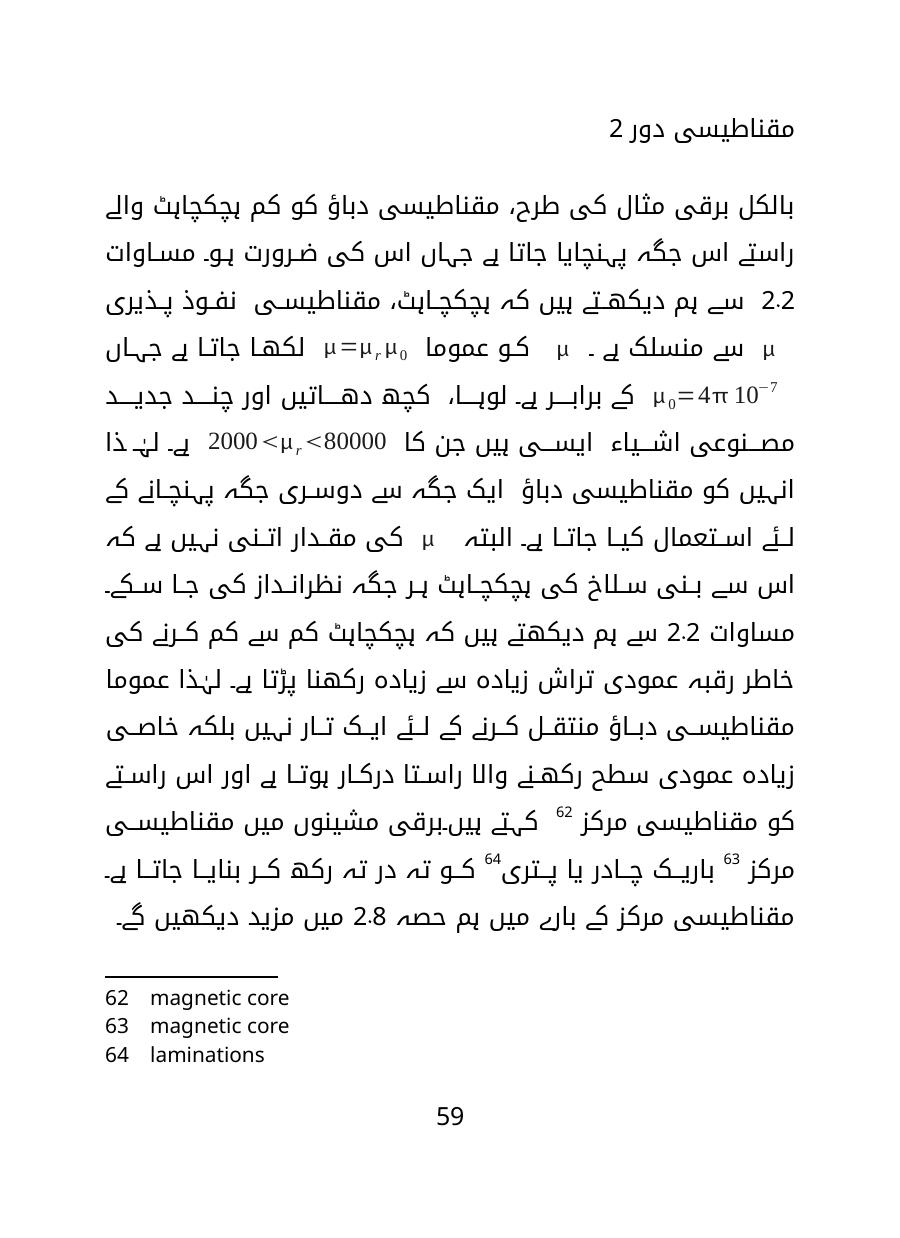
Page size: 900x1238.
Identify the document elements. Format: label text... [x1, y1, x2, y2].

text magnetic core [105, 1012, 795, 1040]
text magnetic core [105, 983, 795, 1012]
text بالکل برقی مثال کی طرح، مقناطیسی دباؤ کو کم ہچکچاہٹ والے راستے اس جگہ پہنچایا جاتا ہے جہاں اس کی ضرورت ہو۔ مساوات 2.2 سے ہم دیکھتے ہیں کہ ہچکچاہٹ، مقناطیسی نفوذ پذیریسے منسلک ہے ۔ کو عمومالکھا جاتا ہے جہاں کے برابر ہے۔ لوہا، کچھ دھاتیں اور چند جدید مصنوعی اشیاء ایسی ہیں جن کاہے۔ لہٰذا انہیں کو مقناطیسی دباؤ ایک جگہ سے دوسری جگہ پہنچانے کے لئے استعمال کیا جاتا ہے۔ البتہ کی مقدار اتنی نہیں ہے کہ اس سے بنی سلاخ کی ہچکچاہٹ ہر جگہ نظرانداز کی جا سکے۔ مساوات 2.2 سے ہم دیکھتے ہیں کہ ہچکچاہٹ کم سے کم کرنے کی خاطر رقبہ عمودی تراش زیادہ سے زیادہ رکھنا پڑتا ہے۔ لہٰذا عموما مقناطیسی دباؤ منتقل کرنے کے لئے ایک تار نہیں بلکہ خاصی زیادہ عمودی سطح رکھنے والا راستا درکار ہوتا ہے اور اس راستے کو مقناطیسی مرکز کہتے ہیں۔برقی مشینوں میں مقناطیسی مرکز باریک چادر یا پتری کو تہ در تہ رکھ کر بنایا جاتا ہے۔ مقناطیسی مرکز کے بارے میں ہم حصہ 2.8 میں مزید دیکھیں گے۔ [105, 182, 795, 941]
text laminations [105, 1040, 795, 1068]
